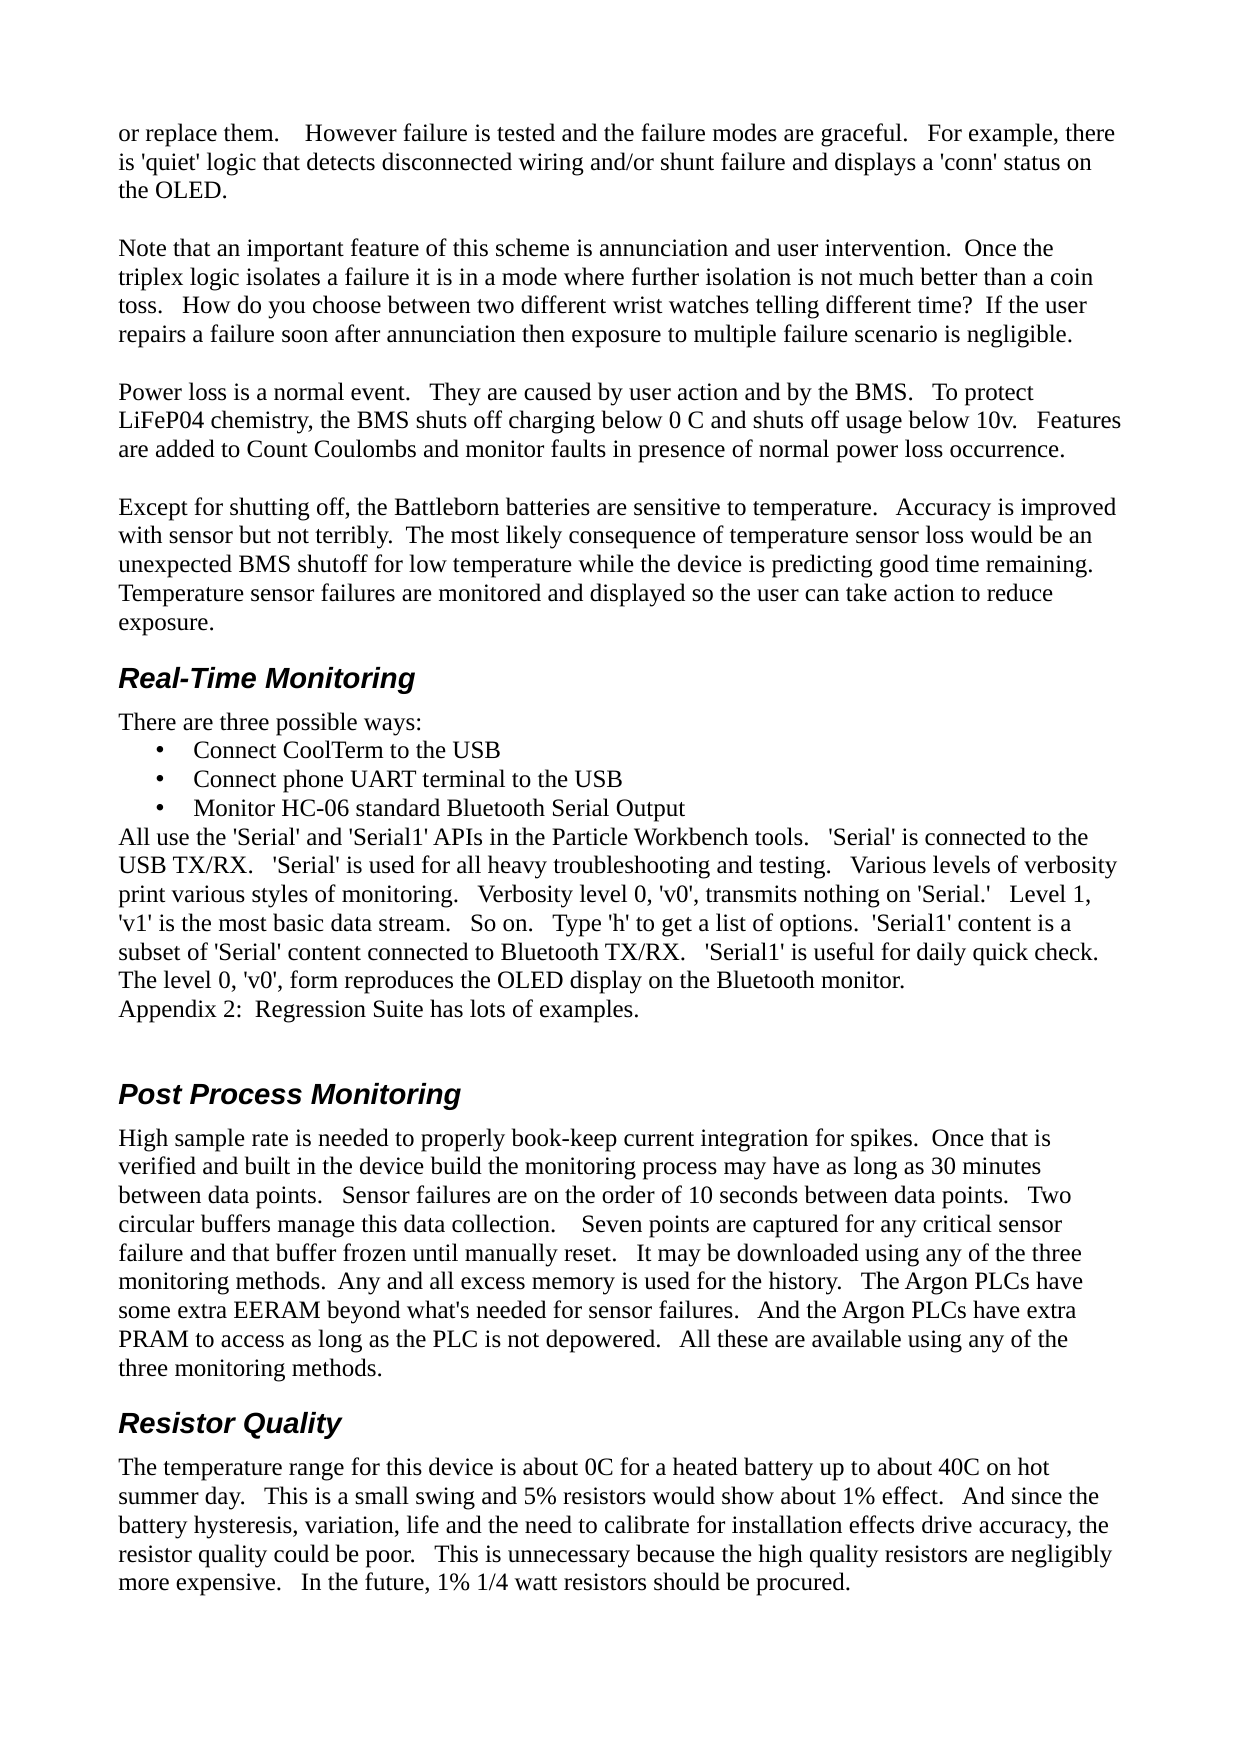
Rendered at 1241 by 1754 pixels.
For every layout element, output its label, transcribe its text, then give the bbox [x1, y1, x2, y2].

text High sample rate is needed to properly book-keep current integration for spikes. Once that is verified and built in the device build the monitoring process may have as long as 30 minutes between data points. Sensor failures are on the order of 10 seconds between data points. Two circular buffers manage this data collection. Seven points are captured for any critical sensor failure and that buffer frozen until manually reset. It may be downloaded using any of the three monitoring methods. Any and all excess memory is used for the history. The Argon PLCs have some extra EERAM beyond what's needed for sensor failures. And the Argon PLCs have extra PRAM to access as long as the PLC is not depowered. All these are available using any of the three monitoring methods. [118, 1123, 1122, 1381]
text Power loss is a normal event. They are caused by user action and by the BMS. To protect LiFeP04 chemistry, the BMS shuts off charging below 0 C and shuts off usage below 10v. Features are added to Count Coulombs and monitor faults in presence of normal power loss occurrence. [118, 377, 1122, 463]
list Monitor HC-06 standard Bluetooth Serial Output [156, 793, 1122, 822]
subtitle Post Process Monitoring [118, 1077, 1122, 1110]
text Appendix 2: Regression Suite has lots of examples. [118, 994, 1122, 1023]
text or replace them. However failure is tested and the failure modes are graceful. For example, there is 'quiet' logic that detects disconnected wiring and/or shunt failure and displays a 'conn' status on the OLED. [118, 118, 1122, 204]
text Except for shutting off, the Battleborn batteries are sensitive to temperature. Accuracy is improved with sensor but not terribly. The most likely consequence of temperature sensor loss would be an unexpected BMS shutoff for low temperature while the device is predicting good time remaining. Temperature sensor failures are monitored and displayed so the user can take action to reduce exposure. [118, 492, 1122, 636]
subtitle Resistor Quality [118, 1406, 1122, 1440]
list Connect phone UART terminal to the USB [156, 764, 1122, 793]
list Connect CoolTerm to the USB [156, 735, 1122, 764]
text All use the 'Serial' and 'Serial1' APIs in the Particle Workbench tools. 'Serial' is connected to the USB TX/RX. 'Serial' is used for all heavy troubleshooting and testing. Various levels of verbosity print various styles of monitoring. Verbosity level 0, 'v0', transmits nothing on 'Serial.' Level 1, 'v1' is the most basic data stream. So on. Type 'h' to get a list of options. 'Serial1' content is a subset of 'Serial' content connected to Bluetooth TX/RX. 'Serial1' is useful for daily quick check. The level 0, 'v0', form reproduces the OLED display on the Bluetooth monitor. [118, 822, 1122, 994]
subtitle Real-Time Monitoring [118, 661, 1122, 694]
text The temperature range for this device is about 0C for a heated battery up to about 40C on hot summer day. This is a small swing and 5% resistors would show about 1% effect. And since the battery hysteresis, variation, life and the need to calibrate for installation effects drive accuracy, the resistor quality could be poor. This is unnecessary because the high quality resistors are negligibly more expensive. In the future, 1% 1/4 watt resistors should be procured. [118, 1452, 1122, 1596]
text Note that an important feature of this scheme is annunciation and user intervention. Once the triplex logic isolates a failure it is in a mode where further isolation is not much better than a coin toss. How do you choose between two different wrist watches telling different time? If the user repairs a failure soon after annunciation then exposure to multiple failure scenario is negligible. [118, 233, 1122, 348]
text There are three possible ways: [118, 707, 1122, 735]
